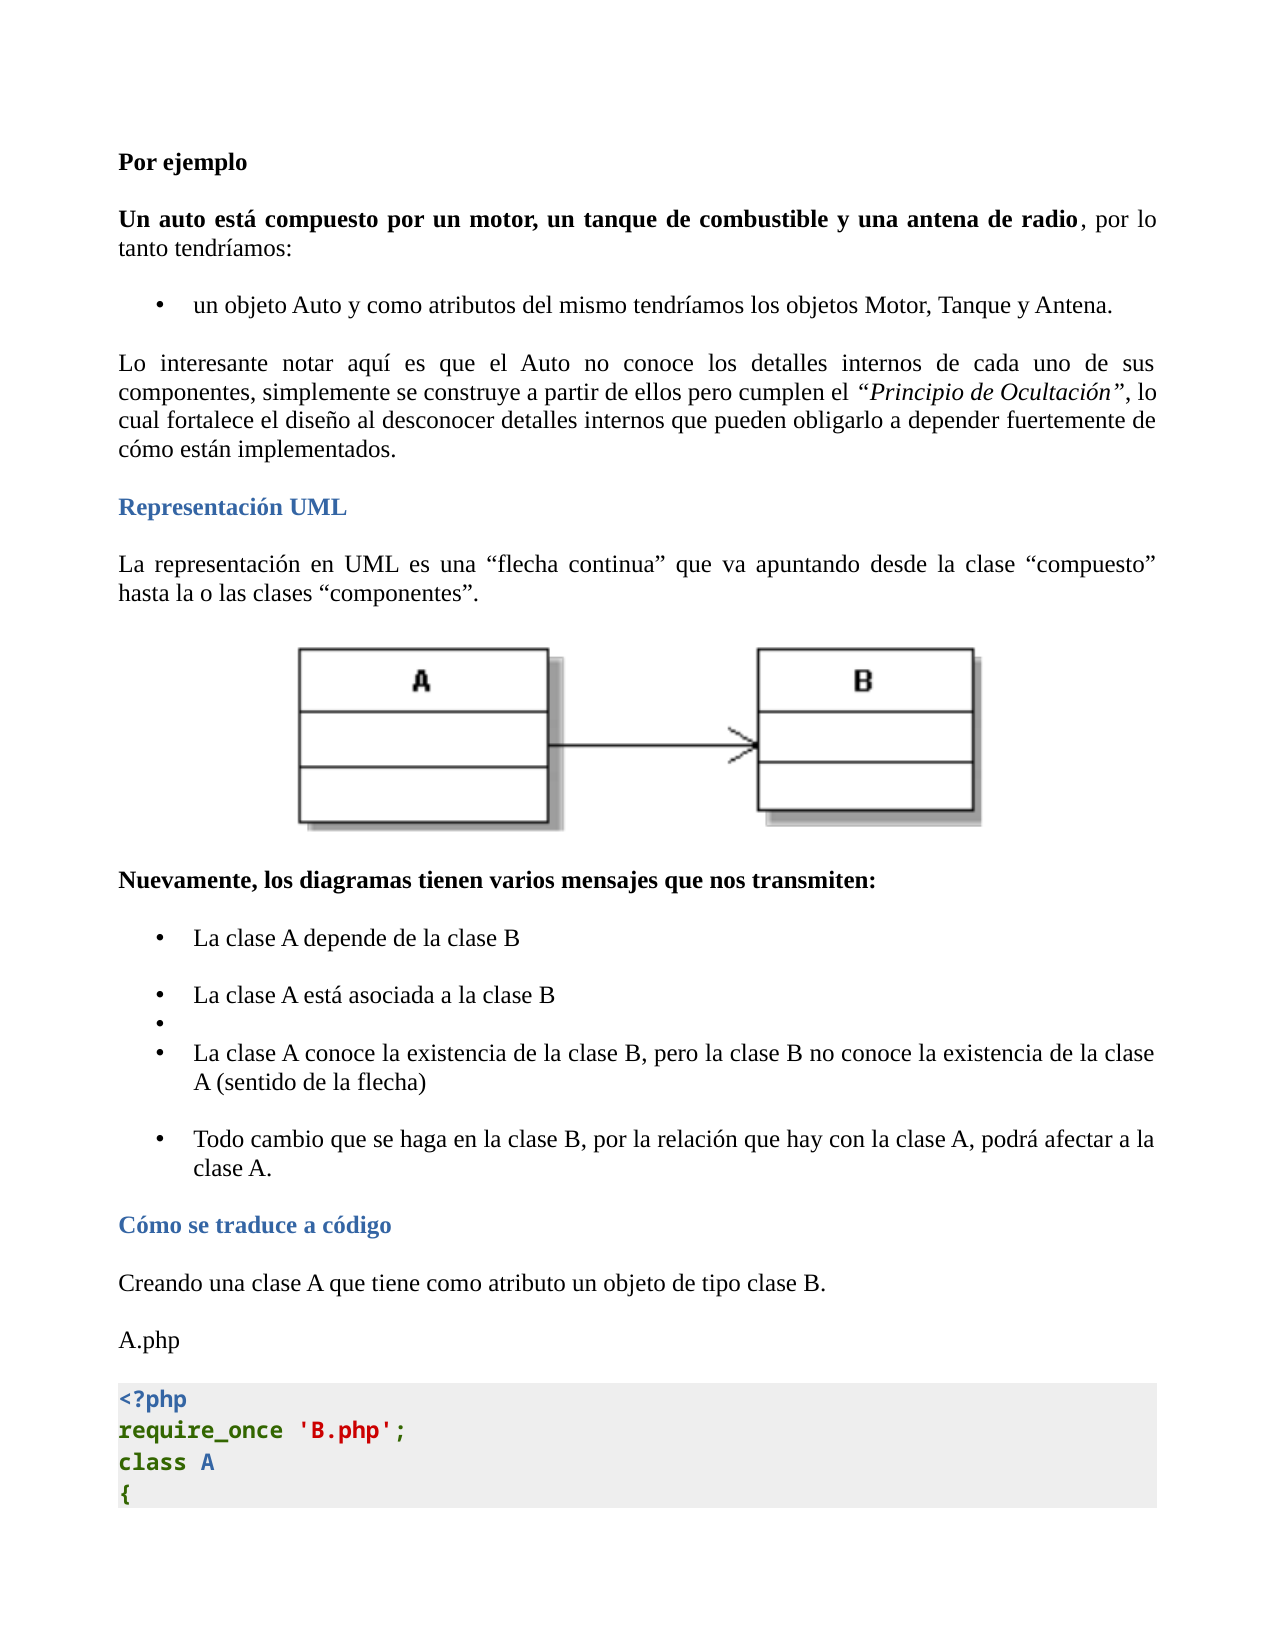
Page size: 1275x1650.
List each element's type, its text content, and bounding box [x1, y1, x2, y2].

list La clase A está asociada a la clase B [156, 981, 1157, 1009]
text <?php [118, 1383, 1157, 1414]
text class A [118, 1446, 1157, 1477]
list Todo cambio que se haga en la clase B, por la relación que hay con la clase A, podrá afectar a la clase A. [156, 1124, 1157, 1182]
text require_once 'B.php'; [118, 1414, 1157, 1446]
text Lo interesante notar aquí es que el Auto no conoce los detalles internos de cada uno de sus componentes, simplemente se construye a partir de ellos pero cumplen el “Principio de Ocultación”, lo cual fortalece el diseño al desconocer detalles internos que pueden obligarlo a depender fuertemente de cómo están implementados. [118, 348, 1157, 463]
text Representación UML [118, 492, 1157, 521]
list La clase A conoce la existencia de la clase B, pero la clase B no conoce la existencia de la clase A (sentido de la flecha) [156, 1038, 1157, 1096]
picture [281, 635, 994, 838]
text La representación en UML es una “flecha continua” que va apuntando desde la clase “compuesto” hasta la o las clases “componentes”. [118, 549, 1157, 607]
text { [118, 1477, 1157, 1508]
text Creando una clase A que tiene como atributo un objeto de tipo clase B. [118, 1268, 1157, 1297]
text Nuevamente, los diagramas tienen varios mensajes que nos transmiten: [118, 866, 1157, 894]
text Un auto está compuesto por un motor, un tanque de combustible y una antena de radio, por lo tanto tendríamos: [118, 204, 1157, 262]
text Cómo se traduce a código [118, 1211, 1157, 1239]
list un objeto Auto y como atributos del mismo tendríamos los objetos Motor, Tanque y Antena. [156, 291, 1157, 319]
text Por ejemplo [118, 147, 1157, 176]
list La clase A depende de la clase B [156, 923, 1157, 952]
text A.php [118, 1326, 1157, 1354]
